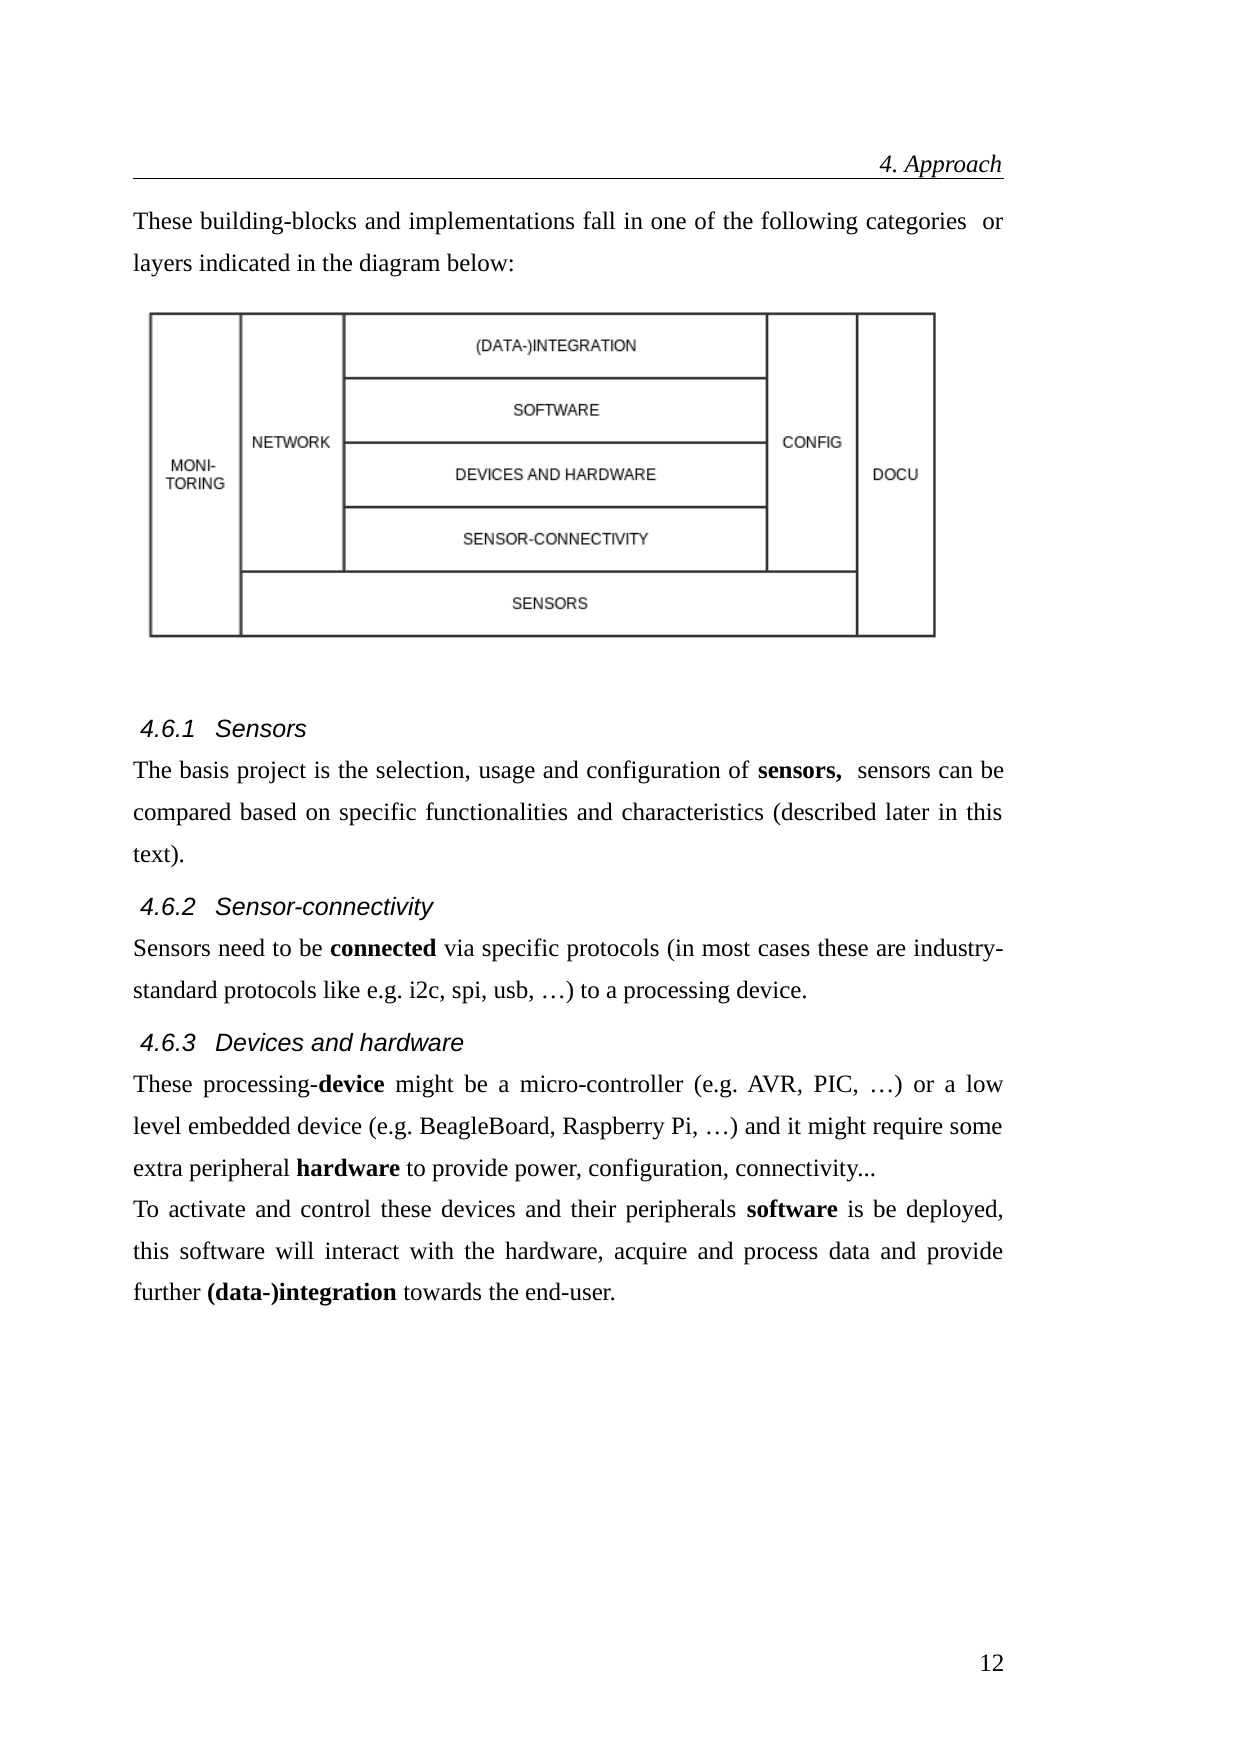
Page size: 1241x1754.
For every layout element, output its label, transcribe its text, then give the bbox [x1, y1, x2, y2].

text These processing-device might be a micro-controller (e.g. AVR, PIC, …) or a low level embedded device (e.g. BeagleBoard, Raspberry Pi, …) and it might require some extra peripheral hardware to provide power, configuration, connectivity... [133, 1071, 1004, 1181]
subtitle Sensors [140, 715, 1004, 743]
picture [136, 301, 1008, 662]
text To activate and control these devices and their peripherals software is be deployed, this software will interact with the hardware, acquire and process data and provide further (data-)integration towards the end-user. [133, 1195, 1004, 1306]
text These building-blocks and implementations fall in one of the following categories or layers indicated in the diagram below: [133, 207, 1004, 277]
subtitle Devices and hardware [140, 1029, 1004, 1057]
text Sensors need to be connected via specific protocols (in most cases these are industry-standard protocols like e.g. i2c, spi, usb, …) to a processing device. [133, 934, 1004, 1004]
text The basis project is the selection, usage and configuration of sensors, sensors can be compared based on specific functionalities and characteristics (described later in this text). [133, 757, 1004, 867]
subtitle Sensor-connectivity [140, 892, 1004, 921]
